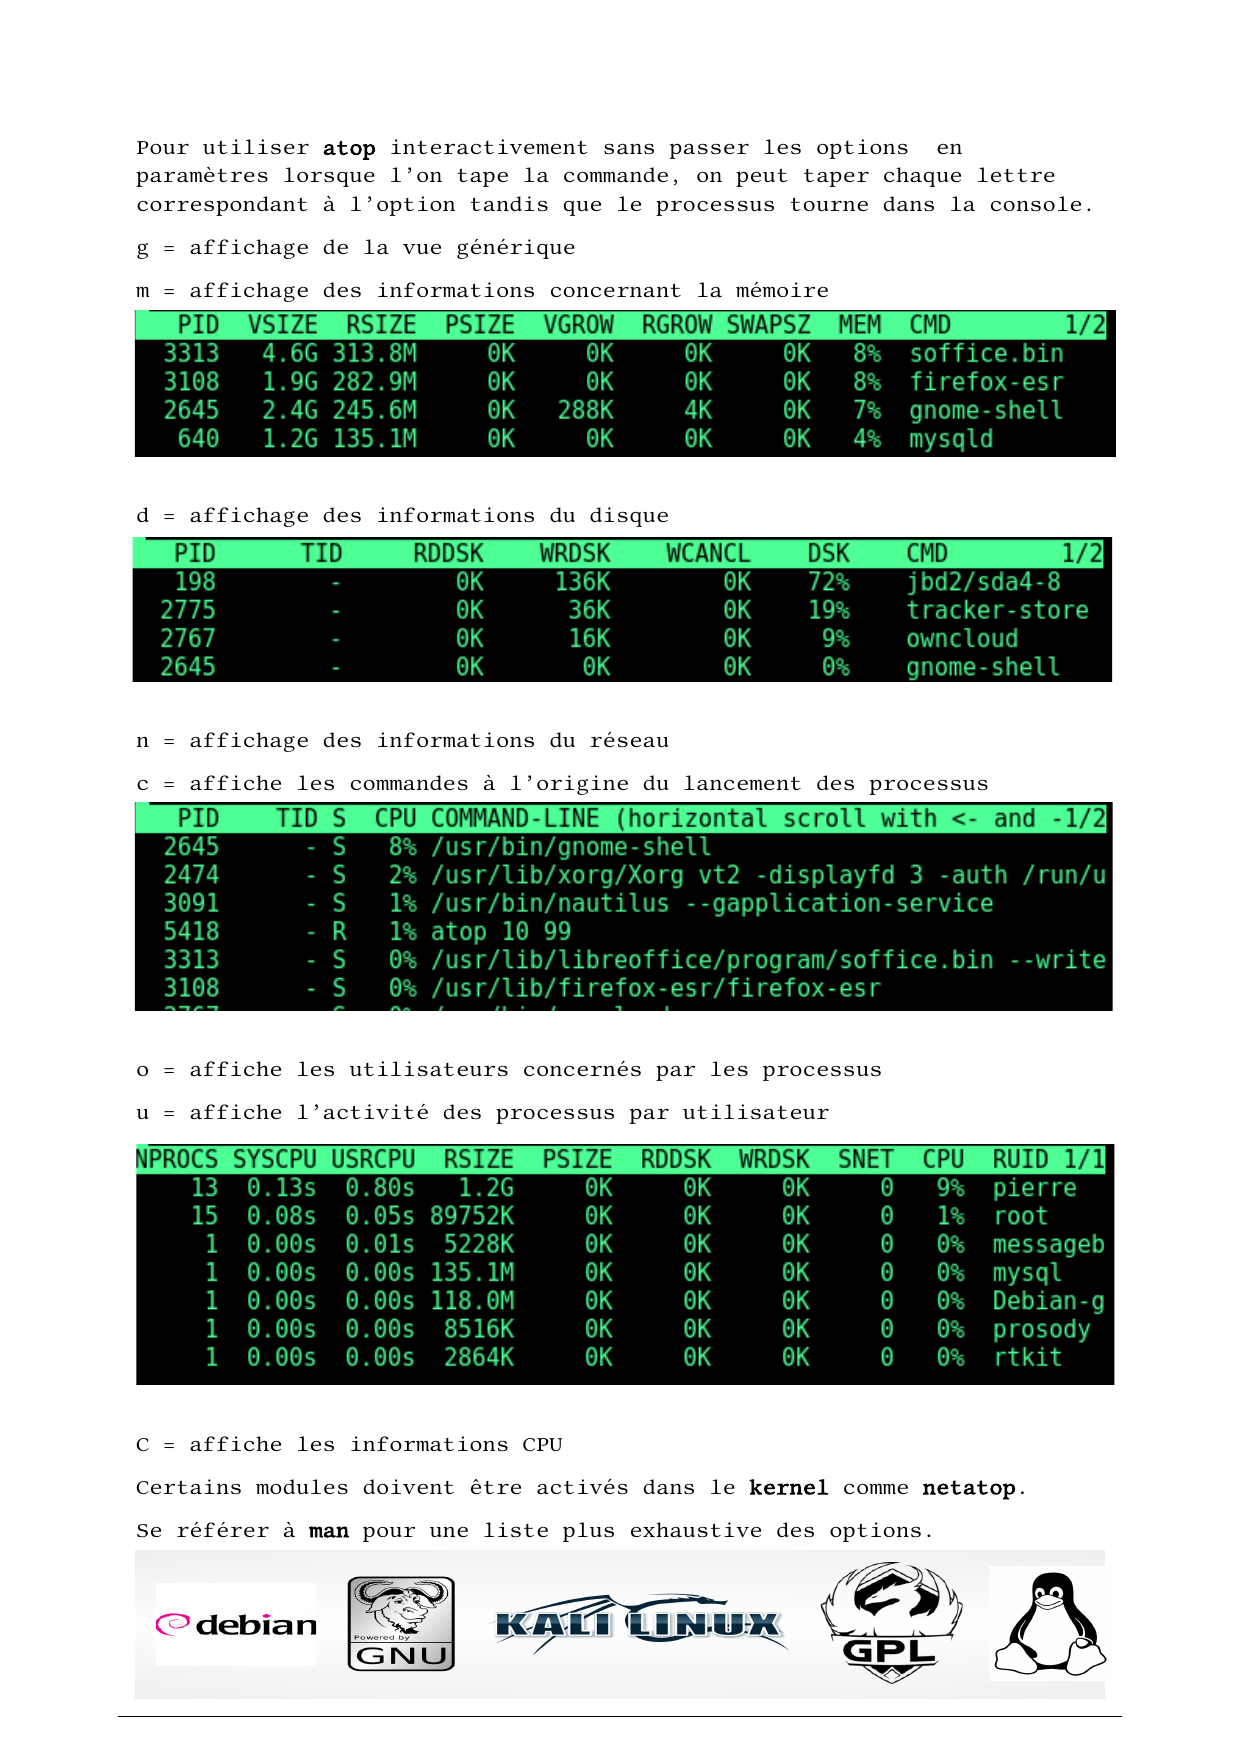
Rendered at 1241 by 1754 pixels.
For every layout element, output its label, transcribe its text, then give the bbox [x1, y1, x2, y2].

text g = affichage de la vue générique [136, 236, 1104, 259]
text Se référer à man pour une liste plus exhaustive des options. [136, 1518, 1104, 1542]
picture [132, 537, 1113, 682]
text u = affiche l’activité des processus par utilisateur [136, 1101, 1104, 1125]
text Pour utiliser atop interactivement sans passer les options en paramètres lorsque l’on tape la commande, on peut taper chaque lettre correspondant à l’option tandis que le processus tourne dans la console. [136, 136, 1104, 216]
picture [476, 1579, 799, 1670]
text d = affichage des informations du disque [136, 504, 1104, 528]
picture [820, 1562, 963, 1684]
text c = affiche les commandes à l’origine du lancement des processus [136, 772, 1104, 796]
text m = affichage des informations concernant la mémoire [136, 279, 1104, 302]
picture [989, 1566, 1112, 1681]
text n = affichage des informations du réseau [136, 729, 1104, 753]
picture [136, 1144, 1115, 1385]
text C = affiche les informations CPU [136, 1432, 1104, 1456]
picture [341, 1573, 460, 1674]
picture [134, 310, 1116, 457]
text Certains modules doivent être activés dans le kernel comme netatop. [136, 1475, 1104, 1499]
text o = affiche les utilisateurs concernés par les processus [136, 1058, 1104, 1082]
picture [134, 802, 1113, 1011]
picture [156, 1583, 317, 1666]
